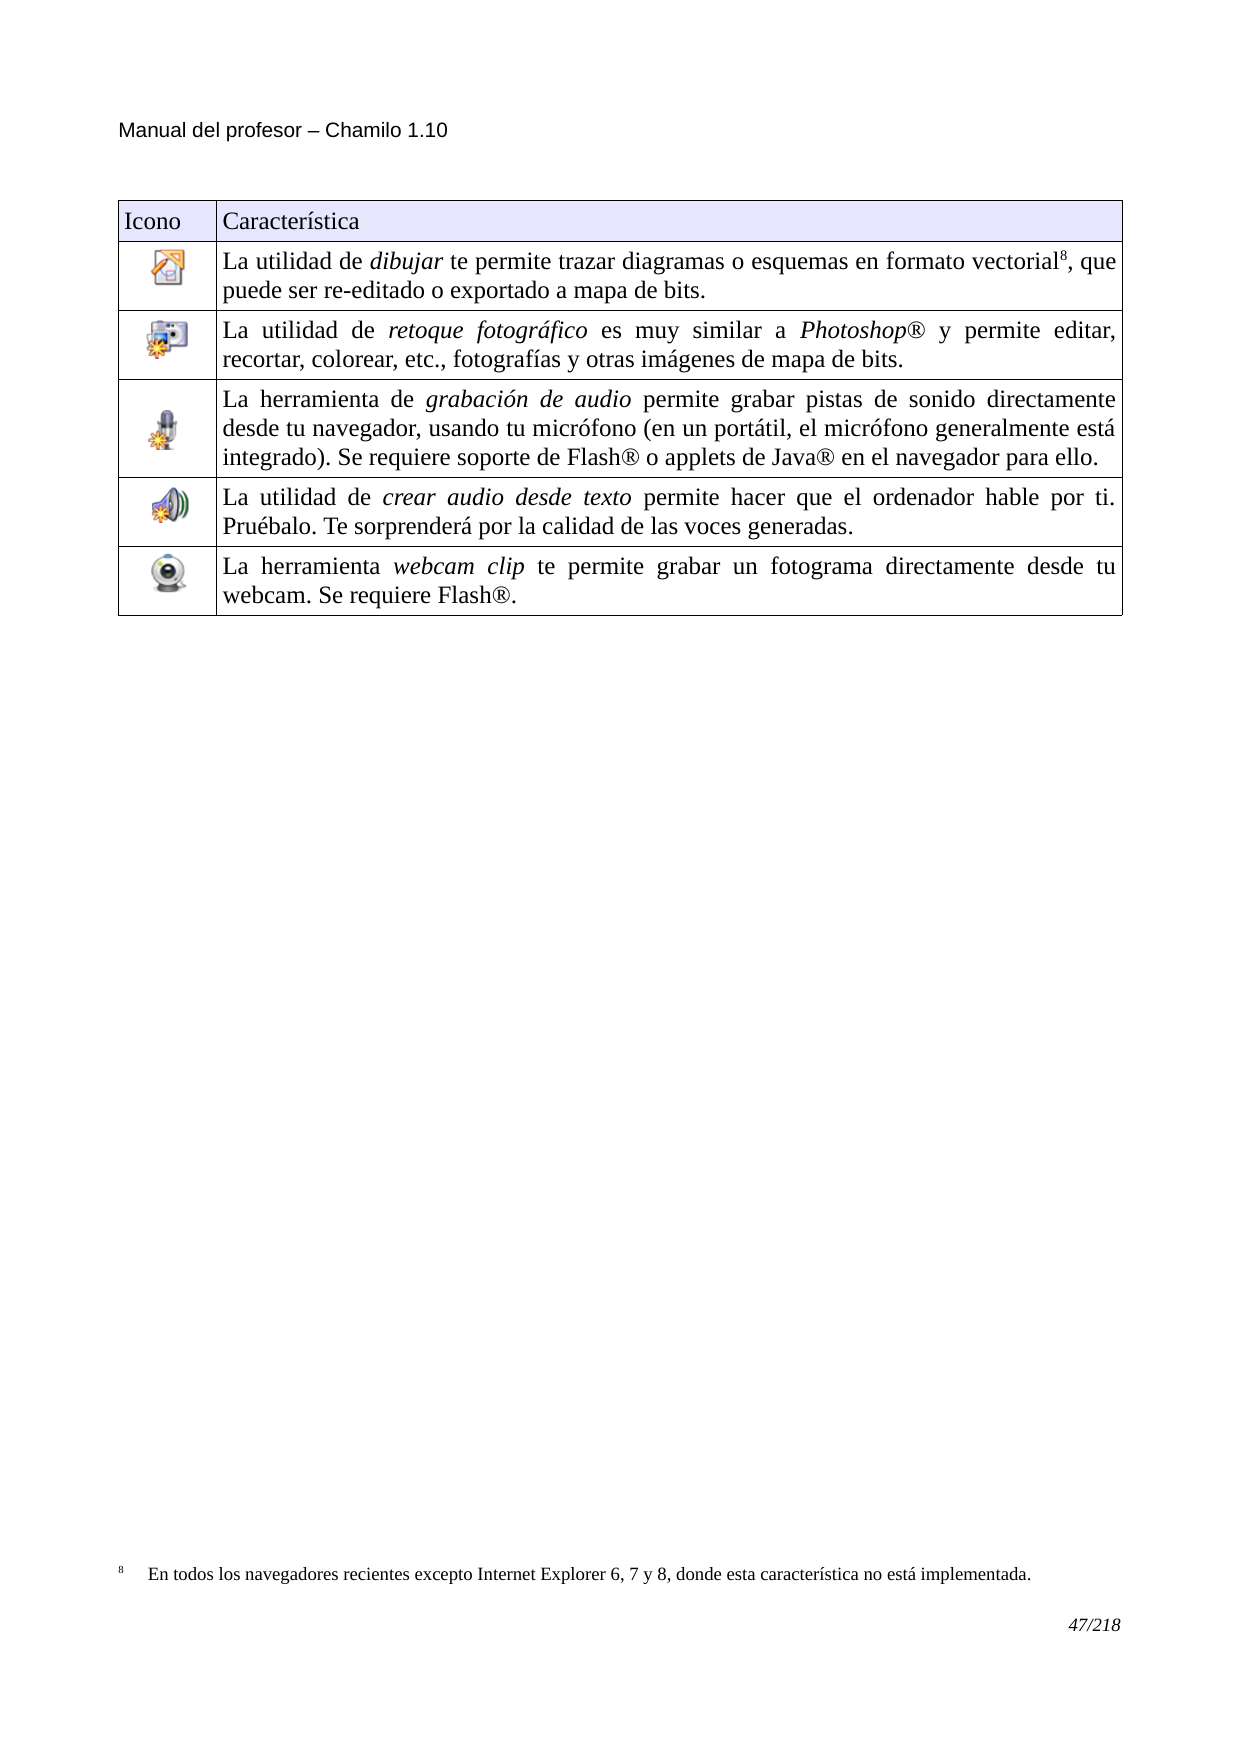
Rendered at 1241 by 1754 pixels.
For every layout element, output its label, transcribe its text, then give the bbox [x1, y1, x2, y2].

table_cell [119, 547, 216, 615]
picture [146, 317, 188, 359]
table_cell [119, 359, 216, 379]
picture [148, 248, 187, 287]
picture [151, 485, 189, 523]
picture [144, 551, 191, 597]
table_cell La herramienta de grabación de audio permite grabar pistas de sonido directamente desde tu navegador, usando tu micrófono (en un portátil, el micrófono generalmente está integrado). Se requiere soporte de Flash® o applets de Java® en el navegador para ello. [217, 380, 1122, 477]
table_cell La utilidad de dibujar te permite trazar diagramas o esquemas en formato vectorial, que puede ser re-editado o exportado a mapa de bits. [217, 242, 1122, 310]
picture [148, 410, 187, 450]
table_cell [119, 380, 216, 477]
table_cell [119, 311, 216, 358]
table_cell La utilidad de retoque fotográfico es muy similar a Photoshop® y permite editar, recortar, colorear, etc., fotografías y otras imágenes de mapa de bits. [217, 311, 1122, 379]
table_cell [119, 242, 216, 310]
table_cell La utilidad de crear audio desde texto permite hacer que el ordenador hable por ti. Pruébalo. Te sorprenderá por la calidad de las voces generadas. [217, 478, 1122, 546]
table_cell [119, 478, 216, 522]
table_header Característica [217, 201, 1122, 241]
table_cell [119, 523, 216, 546]
table_cell La herramienta webcam clip te permite grabar un fotograma directamente desde tu webcam. Se requiere Flash®. [217, 547, 1122, 615]
table_header Icono [119, 201, 216, 241]
